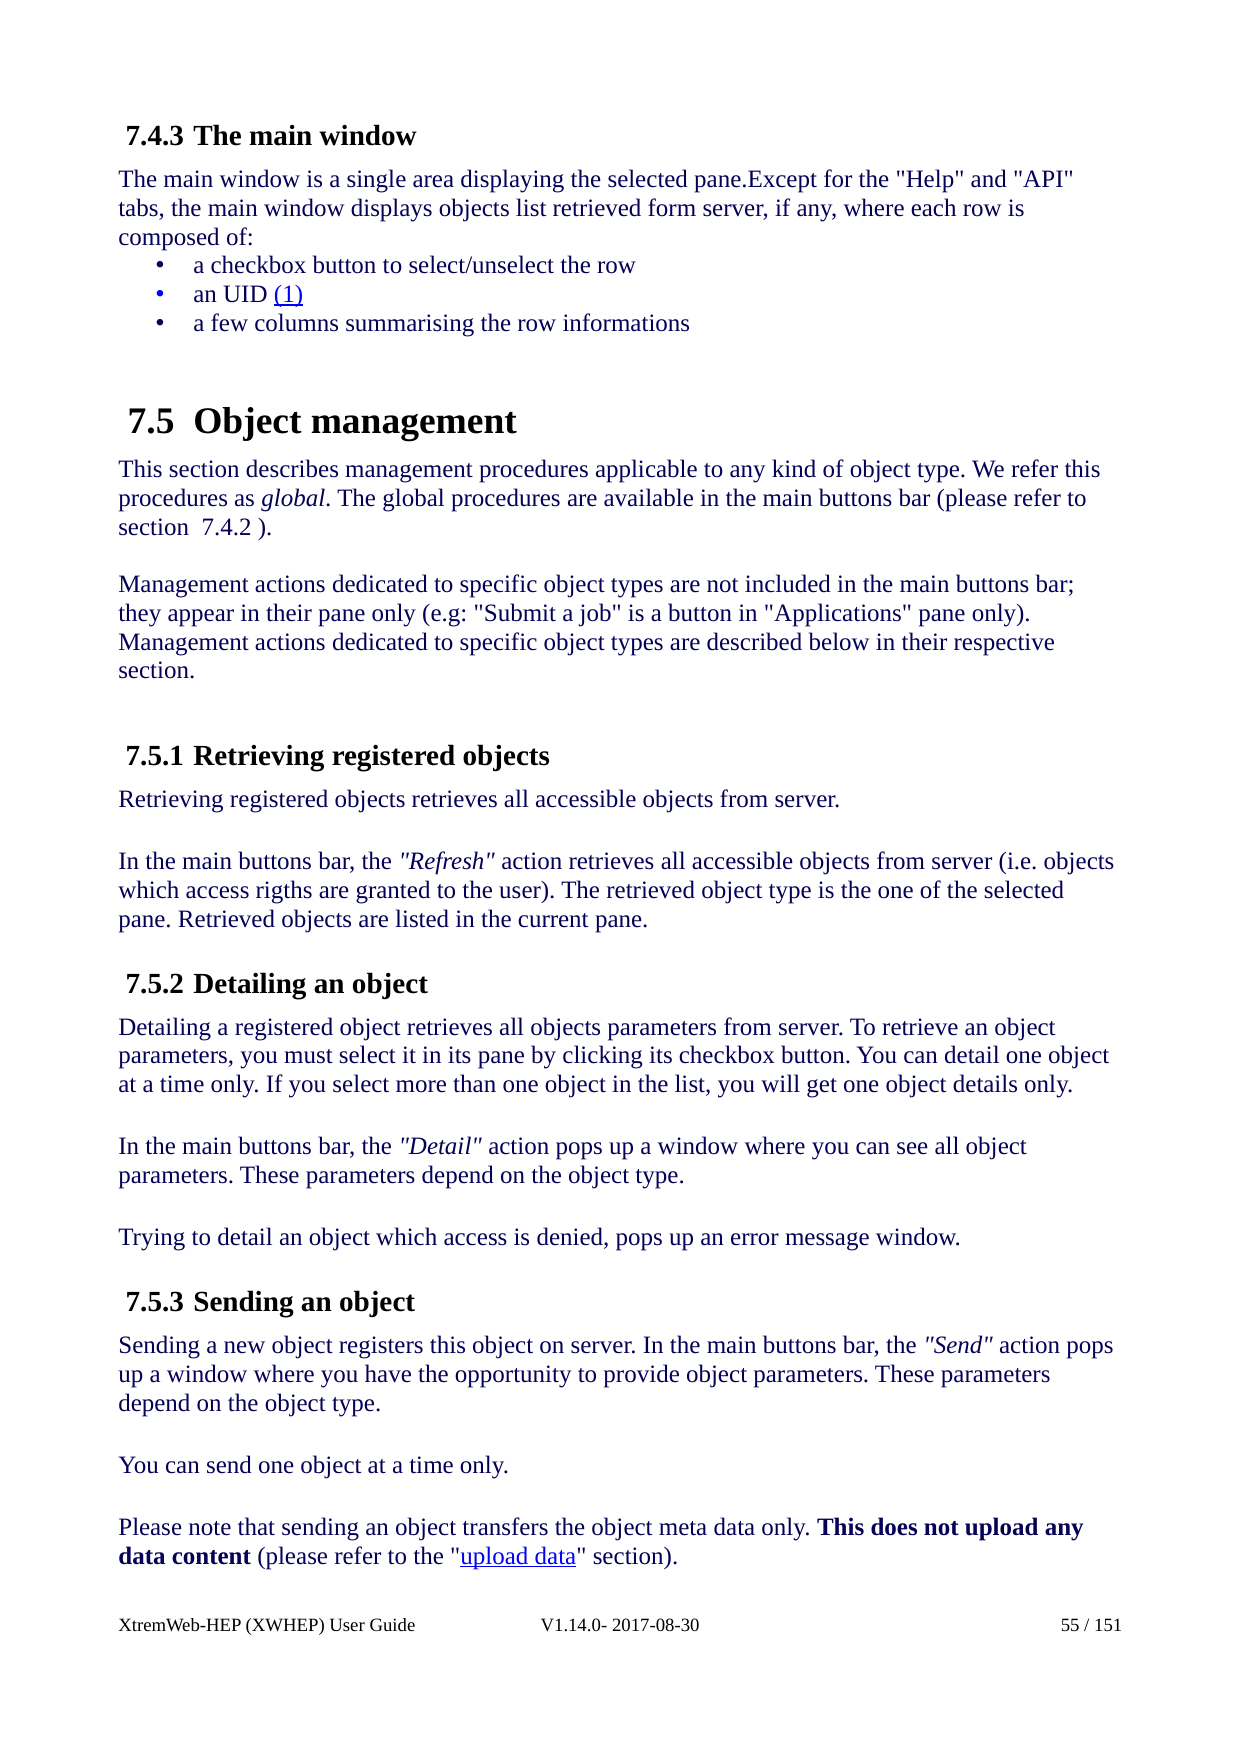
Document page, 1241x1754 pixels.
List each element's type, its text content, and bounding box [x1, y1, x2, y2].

text Detailing a registered object retrieves all objects parameters from server. To retrieve an object parameters, you must select it in its pane by clicking its checkbox button. You can detail one object at a time only. If you select more than one object in the list, you will get one object details only. [118, 1012, 1122, 1098]
text Trying to detail an object which access is denied, pops up an error message window. [118, 1222, 1122, 1251]
text You can send one object at a time only. [118, 1450, 1122, 1479]
subtitle Sending an object [118, 1284, 1122, 1318]
subtitle Object management [118, 399, 1122, 442]
text The main window is a single area displaying the selected pane. Except for the "Help" and "API" tabs, the main window displays objects list retrieved form server, if any, where each row is composed of: [118, 164, 1122, 250]
subtitle Detailing an object [118, 966, 1122, 999]
text This section describes management procedures applicable to any kind of object type. We refer this procedures as global. The global procedures are available in the main buttons bar (please refer to section 7.4.2). [118, 454, 1122, 541]
subtitle The main window [118, 118, 1122, 152]
text Sending a new object registers this object on server. In the main buttons bar, the "Send" action pops up a window where you have the opportunity to provide object parameters. These parameters depend on the object type. [118, 1330, 1122, 1417]
text In the main buttons bar, the "Detail" action pops up a window where you can see all object parameters. These parameters depend on the object type. [118, 1131, 1122, 1189]
list an UID (1) [156, 279, 1122, 308]
text Please note that sending an object transfers the object meta data only. This does not upload any data content (please refer to the "upload data" section). [118, 1512, 1122, 1569]
text Retrieving registered objects retrieves all accessible objects from server. [118, 784, 1122, 813]
text Management actions dedicated to specific object types are not included in the main buttons bar; they appear in their pane only (e.g: "Submit a job" is a button in "Applications" pane only). Management actions dedicated to specific object types are described below in their respective section. [118, 569, 1122, 684]
list a checkbox button to select/unselect the row [156, 250, 1122, 279]
list a few columns summarising the row informations [156, 308, 1122, 337]
text In the main buttons bar, the "Refresh" action retrieves all accessible objects from server (i.e. objects which access rigths are granted to the user). The retrieved object type is the one of the selected pane. Retrieved objects are listed in the current pane. [118, 846, 1122, 932]
subtitle Retrieving registered objects [118, 738, 1122, 772]
